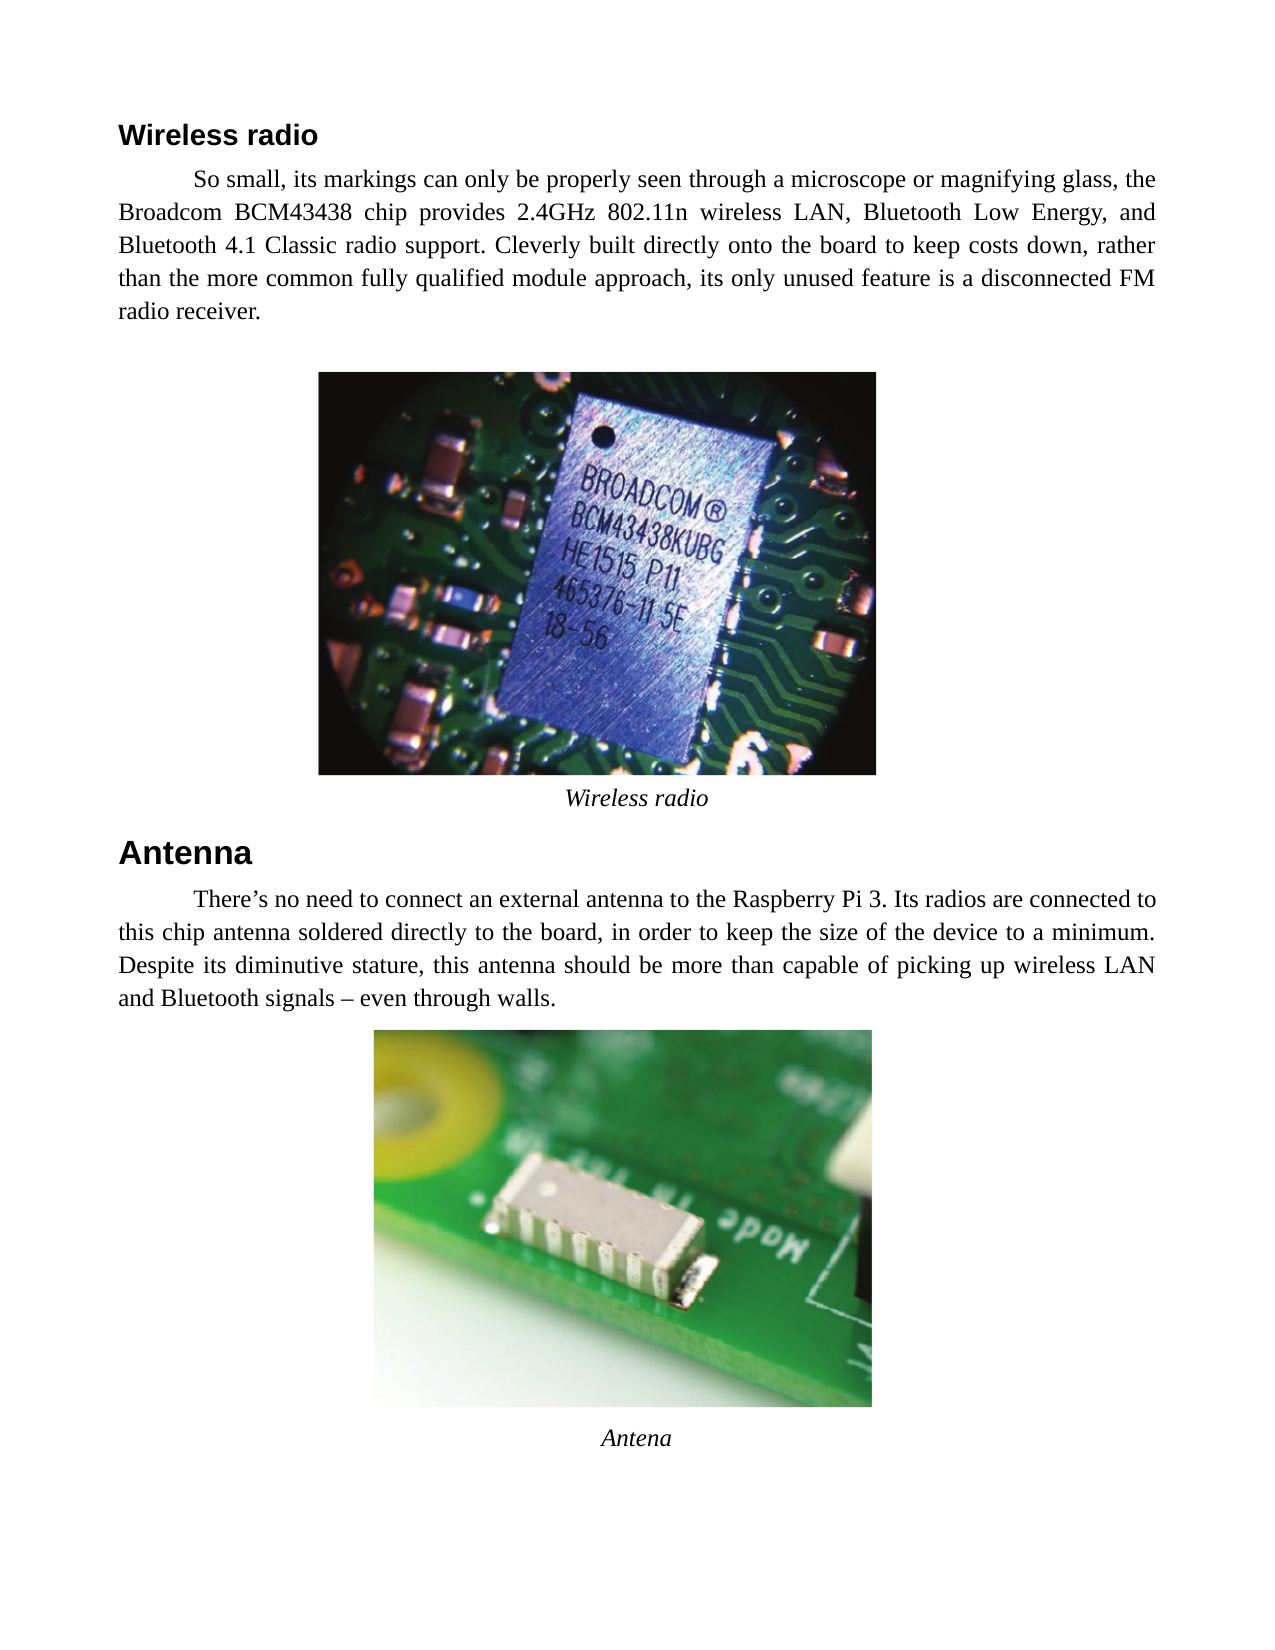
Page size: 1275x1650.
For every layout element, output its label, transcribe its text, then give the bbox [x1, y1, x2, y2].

text So small, its markings can only be properly seen through a microscope or magnifying glass, the Broadcom BCM43438 chip provides 2.4GHz 802.11n wireless LAN, Bluetooth Low Energy, and Bluetooth 4.1 Classic radio support. Cleverly built directly onto the board to keep costs down, rather than the more common fully qualified module approach, its only unused feature is a disconnected FM radio receiver. [118, 164, 1157, 325]
text Antena [118, 1423, 1157, 1452]
text There’s no need to connect an external antenna to the Raspberry Pi 3. Its radios are connected to this chip antenna soldered directly to the board, in order to keep the size of the device to a minimum. Despite its diminutive stature, this antenna should be more than capable of picking up wireless LAN and Bluetooth signals – even through walls. [118, 884, 1157, 1012]
subtitle Wireless radio [118, 118, 1157, 152]
text Wireless radio [118, 783, 1157, 812]
picture [317, 370, 877, 776]
subtitle Antenna [118, 833, 1157, 872]
picture [372, 1028, 873, 1408]
